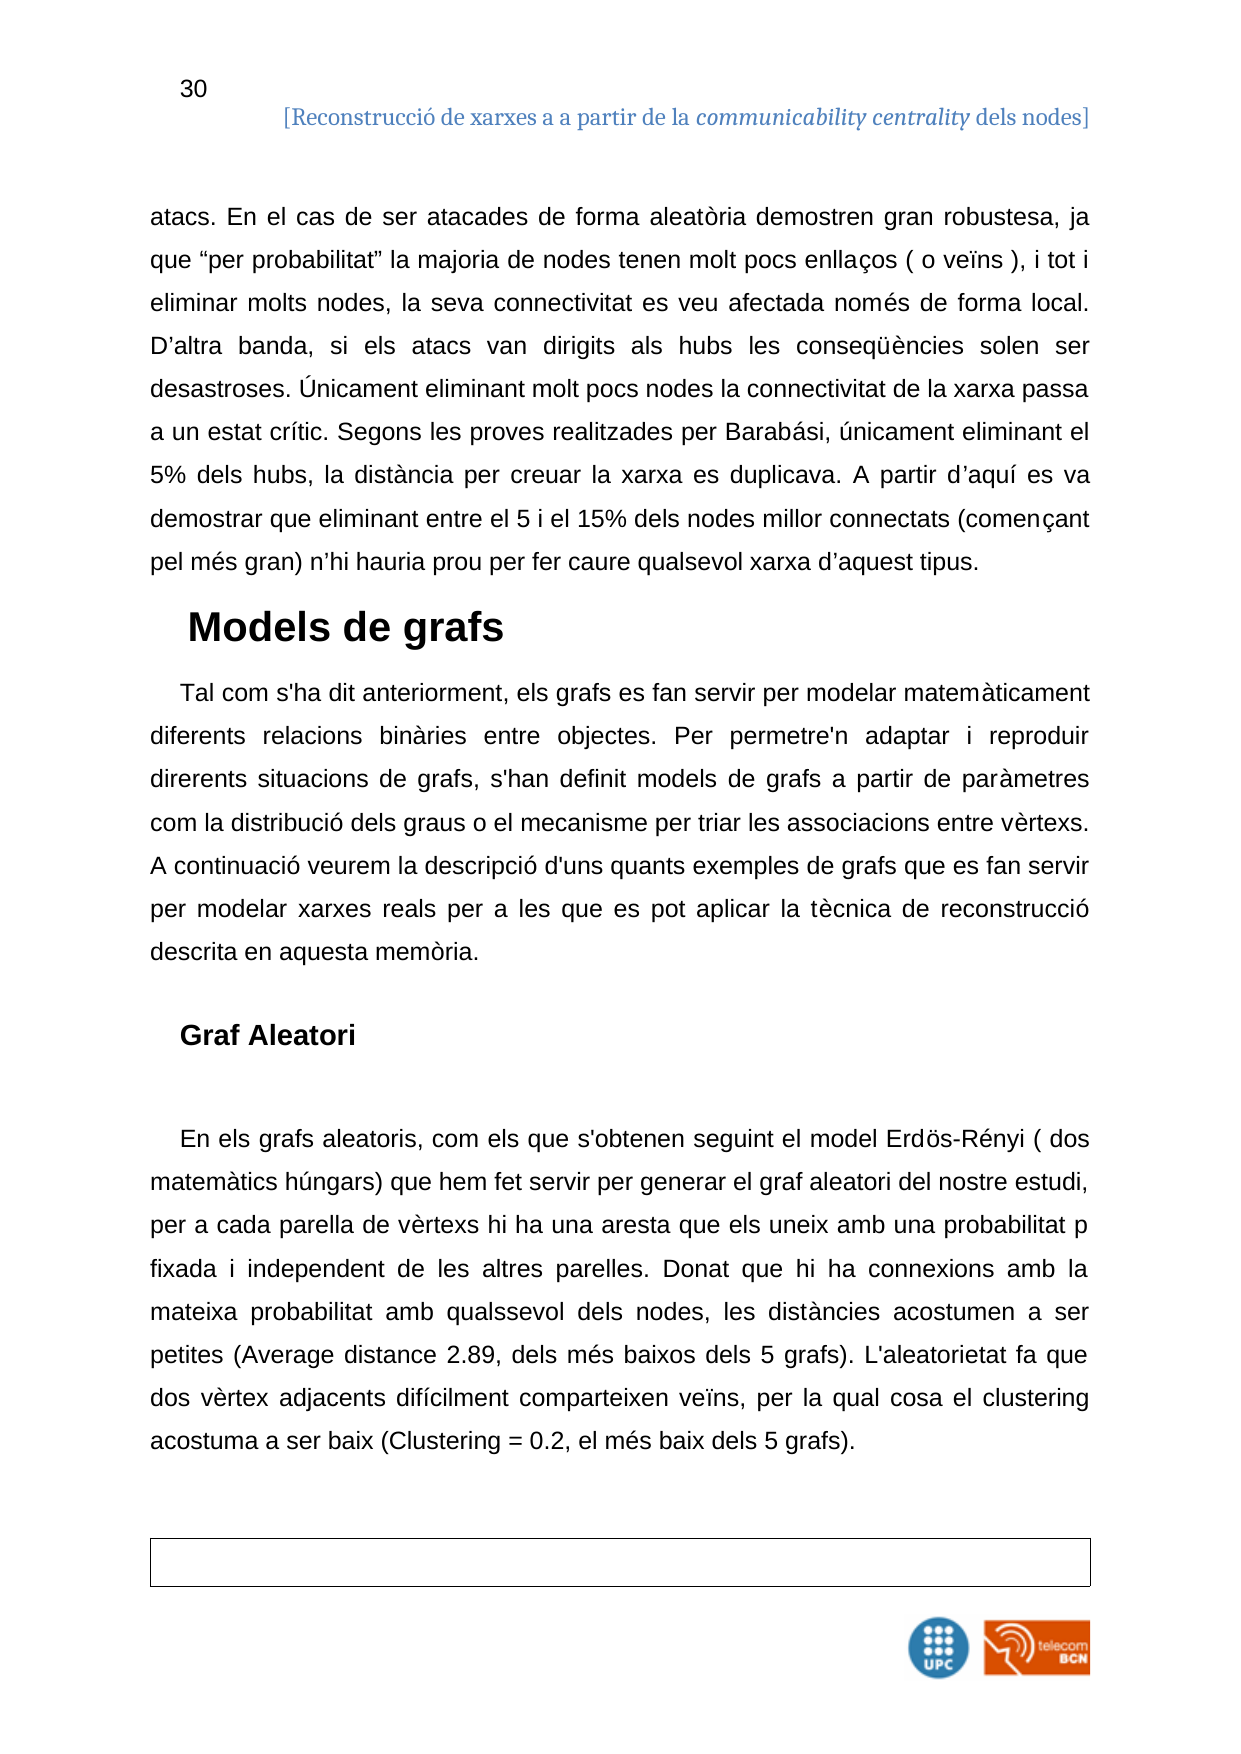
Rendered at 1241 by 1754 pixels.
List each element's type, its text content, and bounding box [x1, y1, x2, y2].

text Tal com s'ha dit anteriorment, els grafs es fan servir per modelar matemàticament diferents relacions binàries entre objectes. Per permetre'n adaptar i reproduir direrents situacions de grafs, s'han definit models de grafs a partir de paràmetres com la distribució dels graus o el mecanisme per triar les associacions entre vèrtexs. A continuació veurem la descripció d'uns quants exemples de grafs que es fan servir per modelar xarxes reals per a les que es pot aplicar la tècnica de reconstrucció descrita en aquesta memòria. [150, 678, 1090, 966]
picture [904, 1614, 1091, 1681]
table_header [151, 1539, 1090, 1586]
subtitle Models de grafs [187, 602, 1090, 650]
subtitle Graf Aleatori [150, 1018, 1090, 1051]
text En els grafs aleatoris, com els que s'obtenen seguint el model Erdös-Rényi ( dos matemàtics húngars) que hem fet servir per generar el graf aleatori del nostre estudi, per a cada parella de vèrtexs hi ha una aresta que els uneix amb una probabilitat p fixada i independent de les altres parelles. Donat que hi ha connexions amb la mateixa probabilitat amb qualssevol dels nodes, les distàncies acostumen a ser petites (Average distance 2.89, dels més baixos dels 5 grafs). L'aleatorietat fa que dos vèrtex adjacents difícilment comparteixen veïns, per la qual cosa el clustering acostuma a ser baix (Clustering = 0.2, el més baix dels 5 grafs). [150, 1124, 1090, 1455]
text atacs. En el cas de ser atacades de forma aleatòria demostren gran robustesa, ja que “per probabilitat” la majoria de nodes tenen molt pocs enllaços ( o veïns ), i tot i eliminar molts nodes, la seva connectivitat es veu afectada només de forma local. D’altra banda, si els atacs van dirigits als hubs les conseqüències solen ser desastroses. Únicament eliminant molt pocs nodes la connectivitat de la xarxa passa a un estat crític. Segons les proves realitzades per Barabási, únicament eliminant el 5% dels hubs, la distància per creuar la xarxa es duplicava. A partir d’aquí es va demostrar que eliminant entre el 5 i el 15% dels nodes millor connectats (començant pel més gran) n’hi hauria prou per fer caure qualsevol xarxa d’aquest tipus. [150, 202, 1090, 575]
